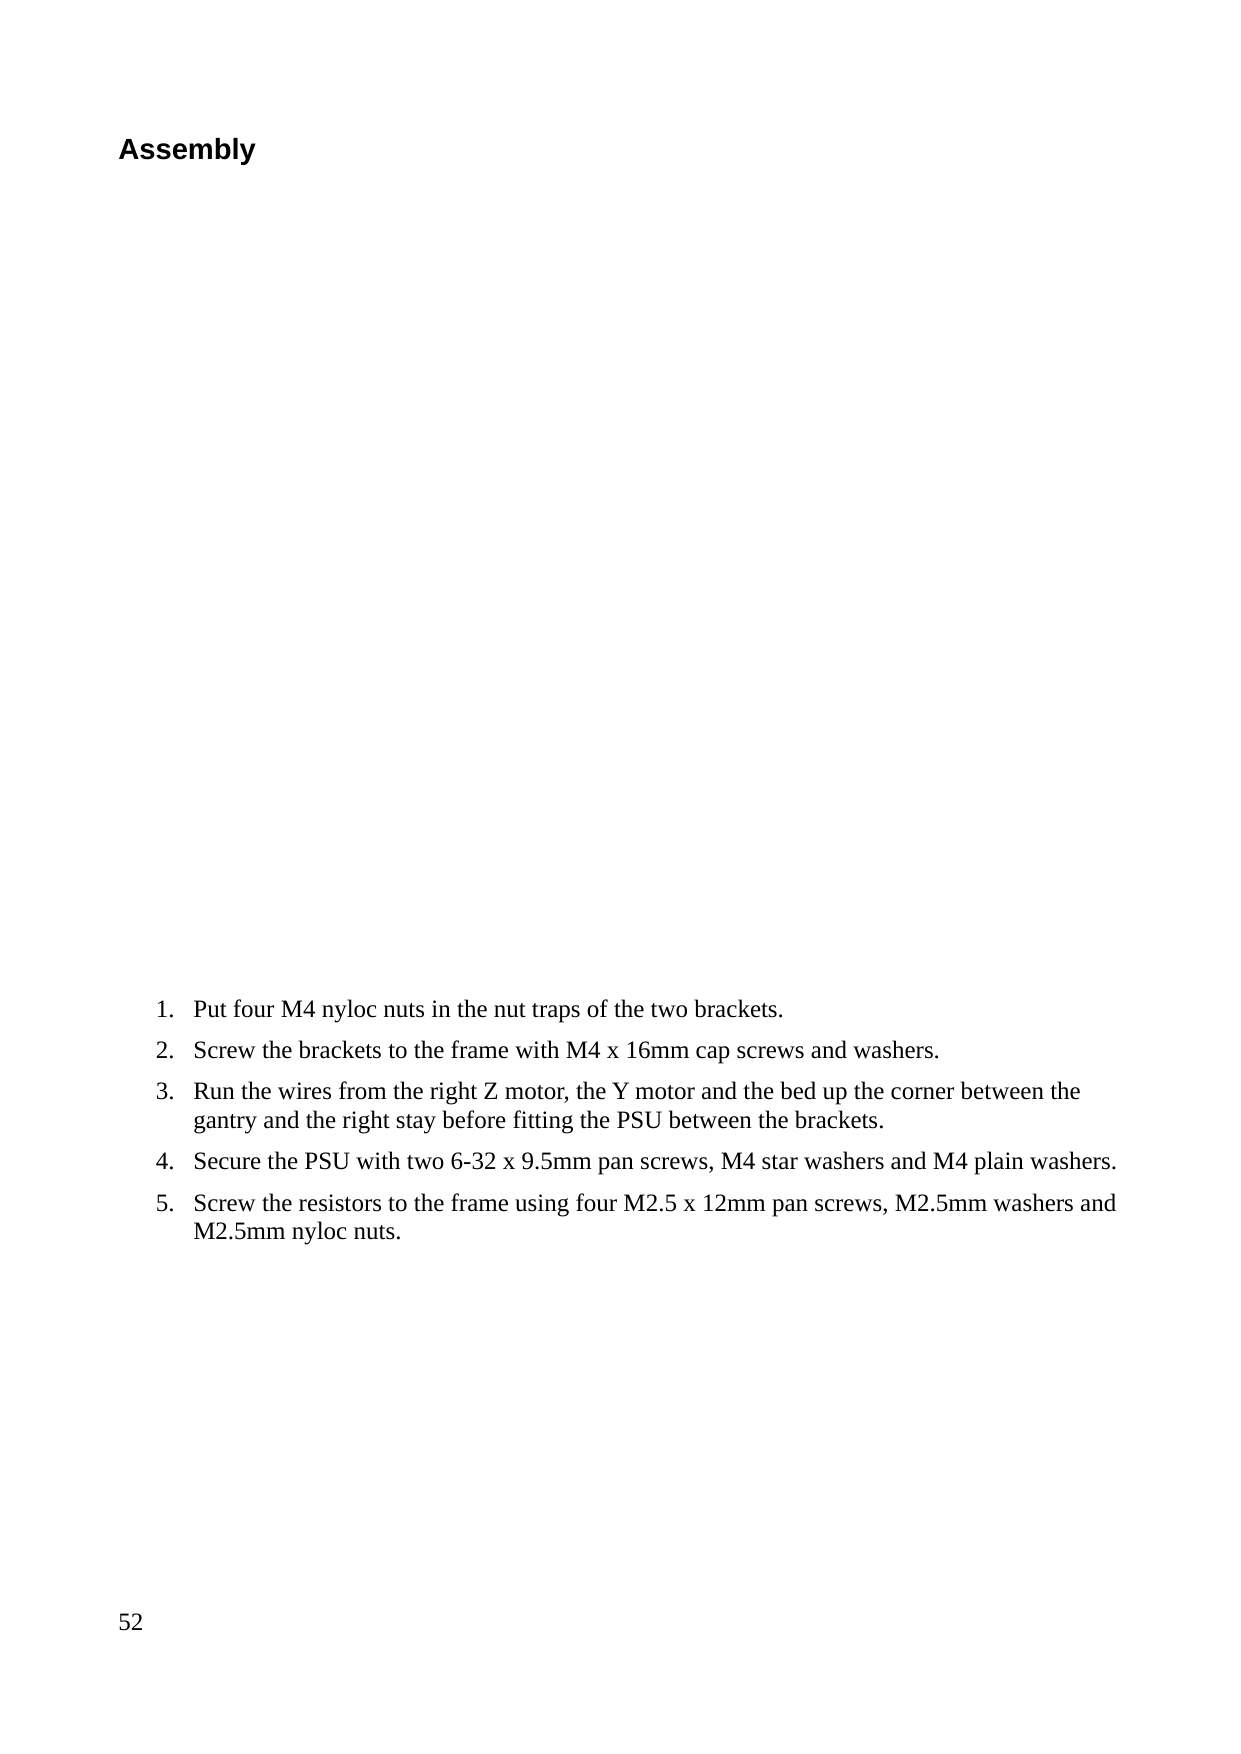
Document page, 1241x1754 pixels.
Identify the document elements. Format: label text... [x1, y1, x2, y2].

subtitle Assembly [118, 132, 1122, 165]
list Secure the PSU with two 6-32 x 9.5mm pan screws, M4 star washers and M4 plain washers. [156, 1146, 1122, 1175]
list Screw the brackets to the frame with M4 x 16mm cap screws and washers. [156, 1035, 1122, 1064]
list Run the wires from the right Z motor, the Y motor and the bed up the corner between the gantry and the right stay before fitting the PSU between the brackets. [156, 1076, 1122, 1134]
list Screw the resistors to the frame using four M2.5 x 12mm pan screws, M2.5mm washers and M2.5mm nyloc nuts. [156, 1188, 1122, 1245]
list Put four M4 nyloc nuts in the nut traps of the two brackets. [156, 994, 1122, 1023]
